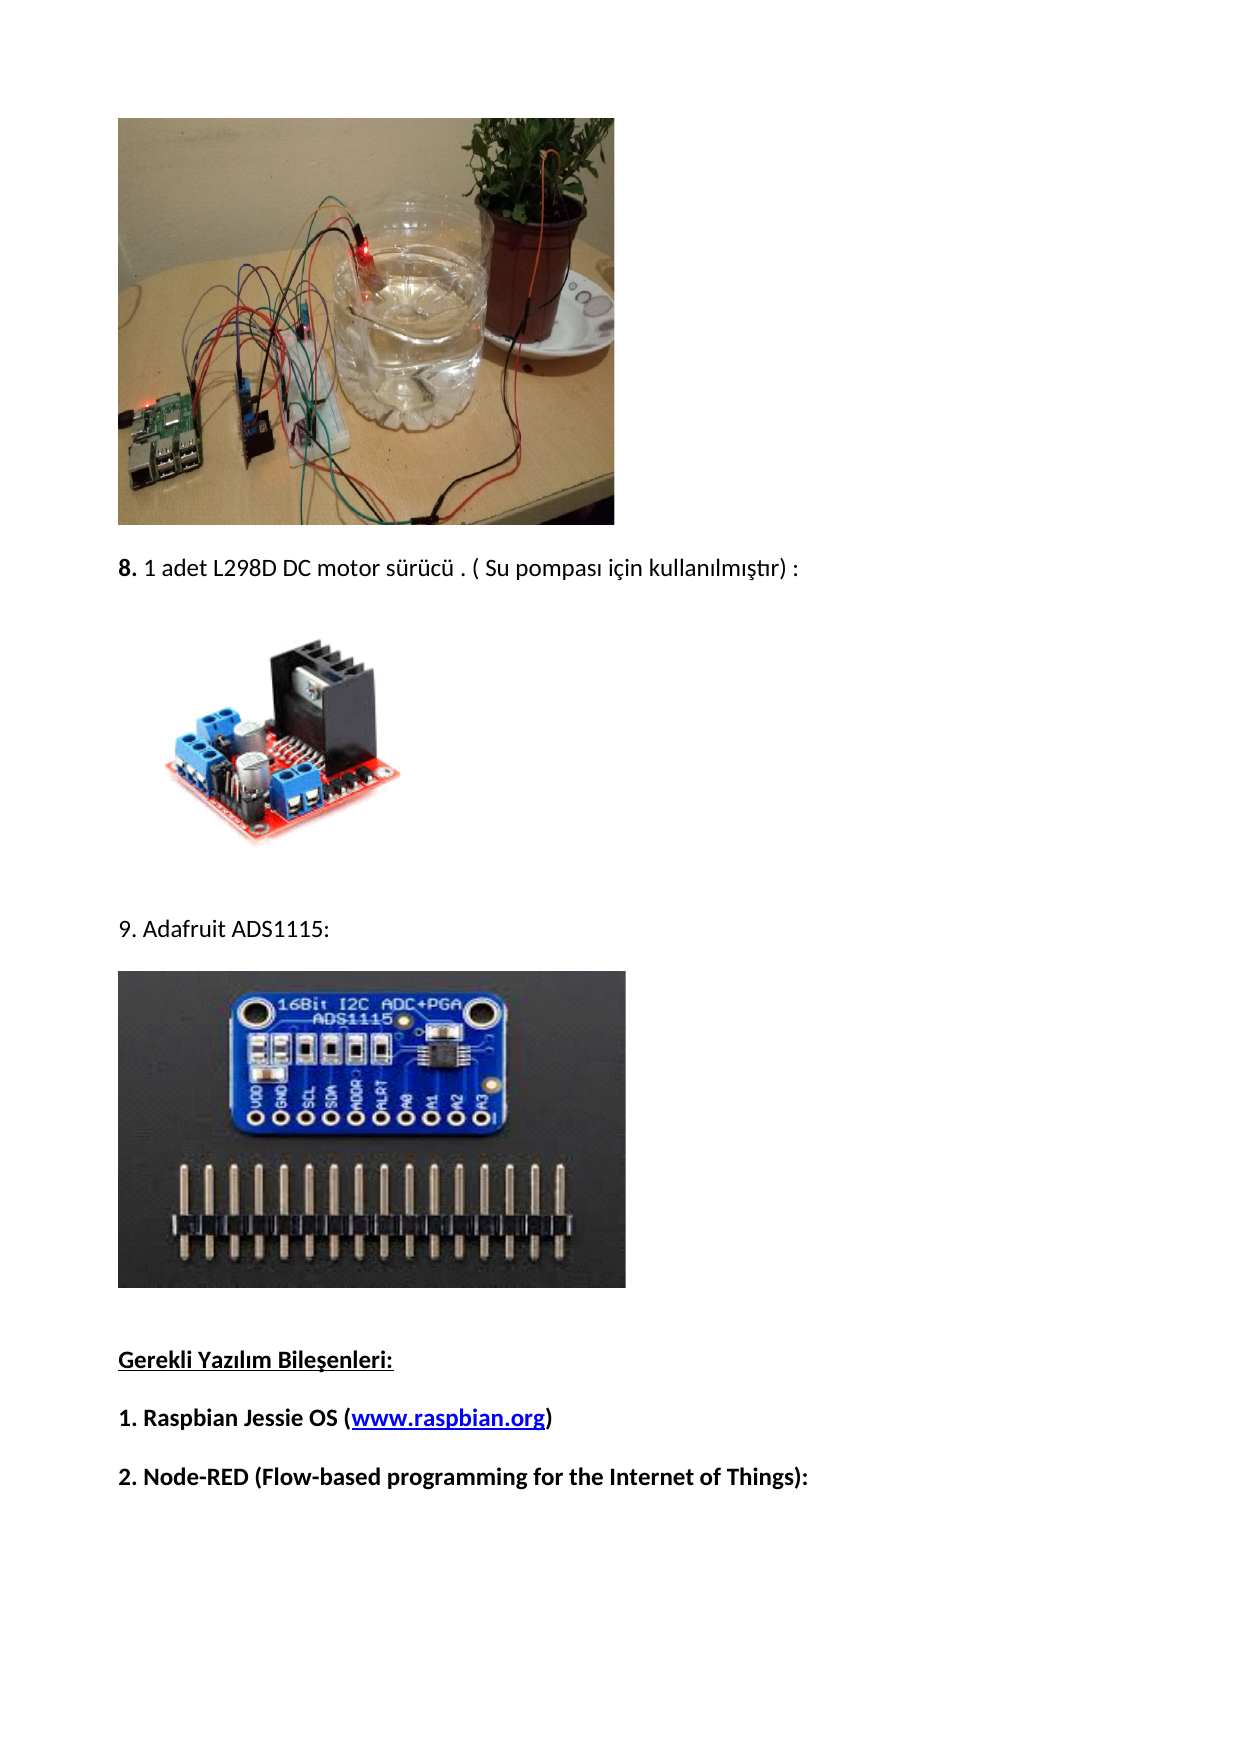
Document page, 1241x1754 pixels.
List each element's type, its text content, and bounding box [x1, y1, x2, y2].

text 9. Adafruit ADS1115: [118, 913, 1122, 943]
text Gerekli Yazılım Bileşenleri: [118, 1344, 1122, 1374]
text 2. Node-RED (Flow-based programming for the Internet of Things): [118, 1461, 1122, 1491]
text 1. Raspbian Jessie OS (www.raspbian.org) [118, 1402, 1122, 1433]
text 8. 1 adet L298D DC motor sürücü . ( Su pompası için kullanılmıştır) : [118, 552, 1122, 583]
